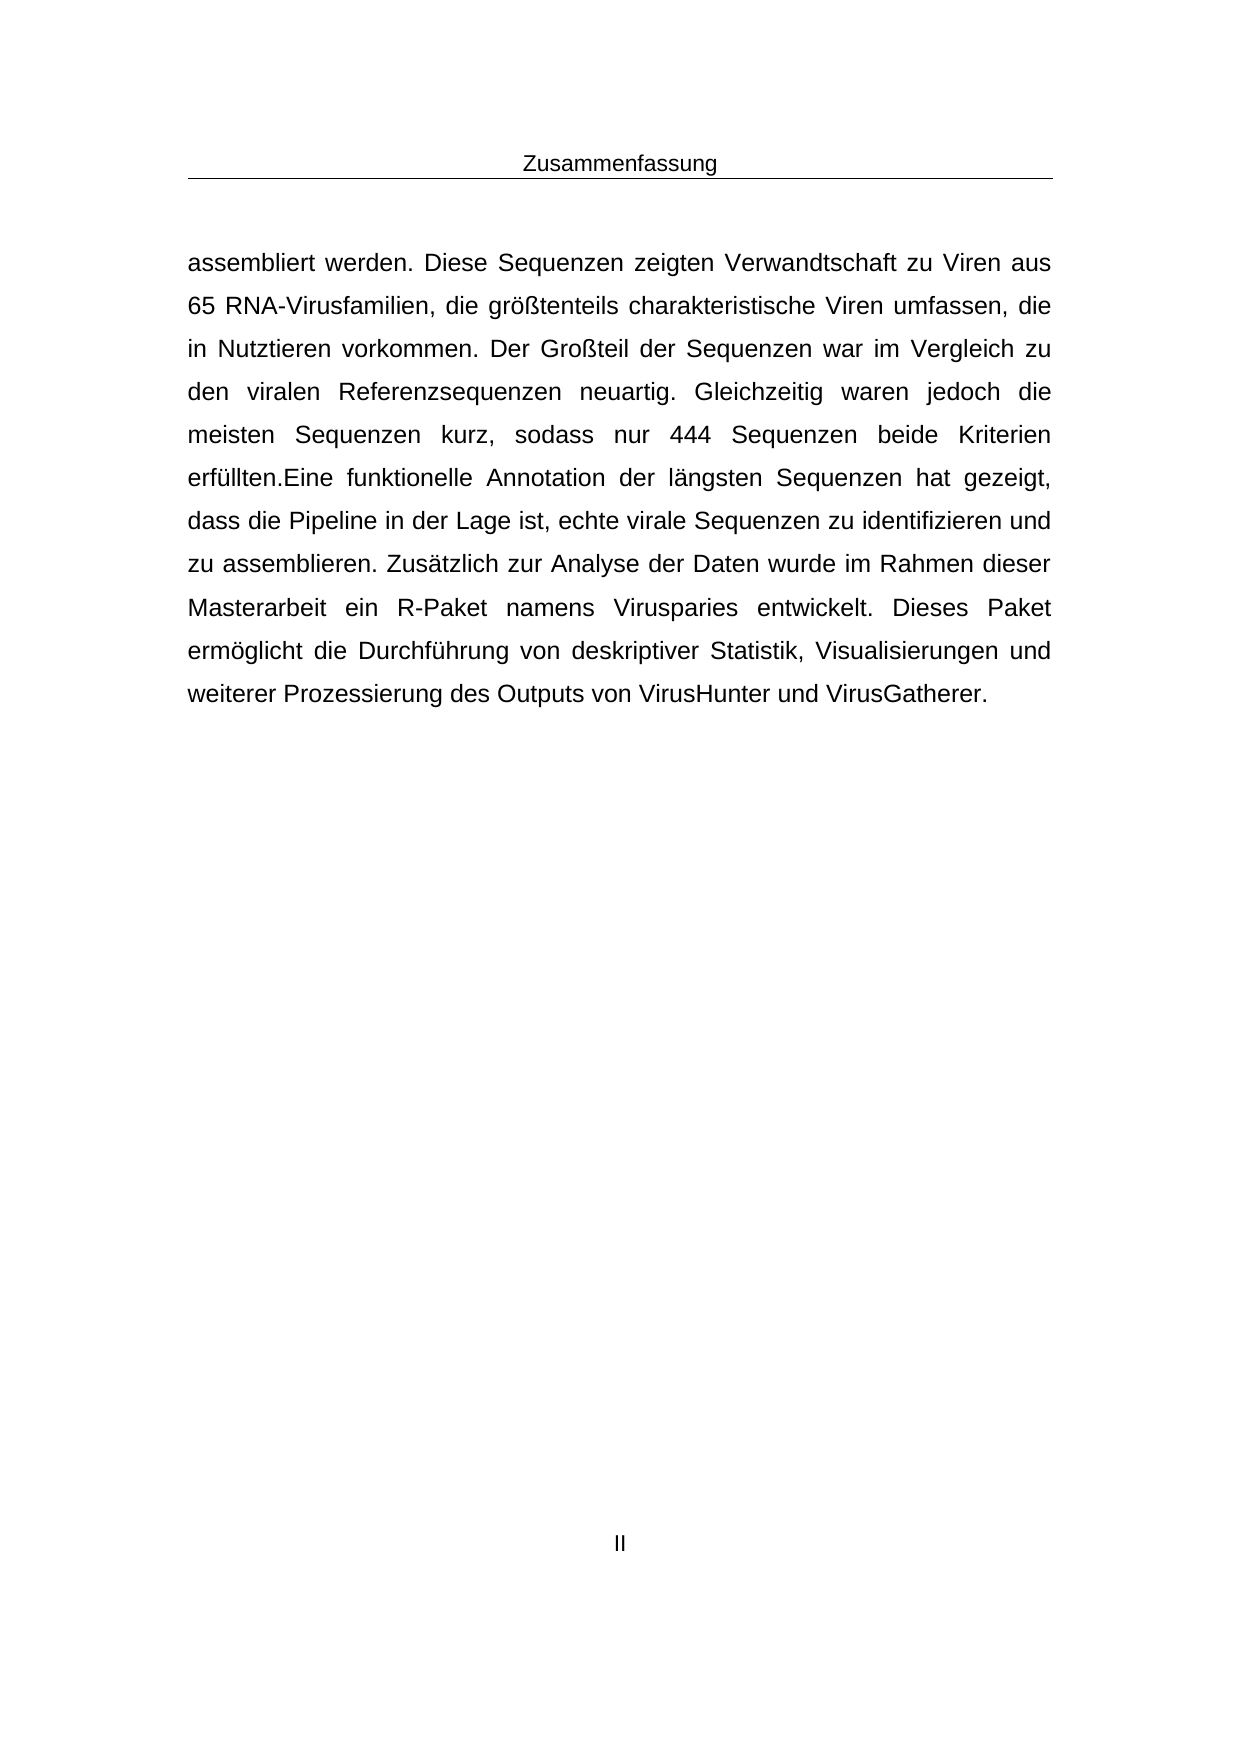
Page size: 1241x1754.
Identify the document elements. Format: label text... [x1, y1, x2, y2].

subtitle assembliert werden. Diese Sequenzen zeigten Verwandtschaft zu Viren aus 65 RNA-Virusfamilien, die größtenteils charakteristische Viren umfassen, die in Nutztieren vorkommen. Der Großteil der Sequenzen war im Vergleich zu den viralen Referenzsequenzen neuartig. Gleichzeitig waren jedoch die meisten Sequenzen kurz, sodass nur 444 Sequenzen beide Kriterien erfüllten.Eine funktionelle Annotation der längsten Sequenzen hat gezeigt, dass die Pipeline in der Lage ist, echte virale Sequenzen zu identifizieren und zu assemblieren. Zusätzlich zur Analyse der Daten wurde im Rahmen dieser Masterarbeit ein R-Paket namens Virusparies entwickelt. Dieses Paket ermöglicht die Durchführung von deskriptiver Statistik, Visualisierungen und weiterer Prozessierung des Outputs von VirusHunter und VirusGatherer. [187, 247, 1053, 707]
